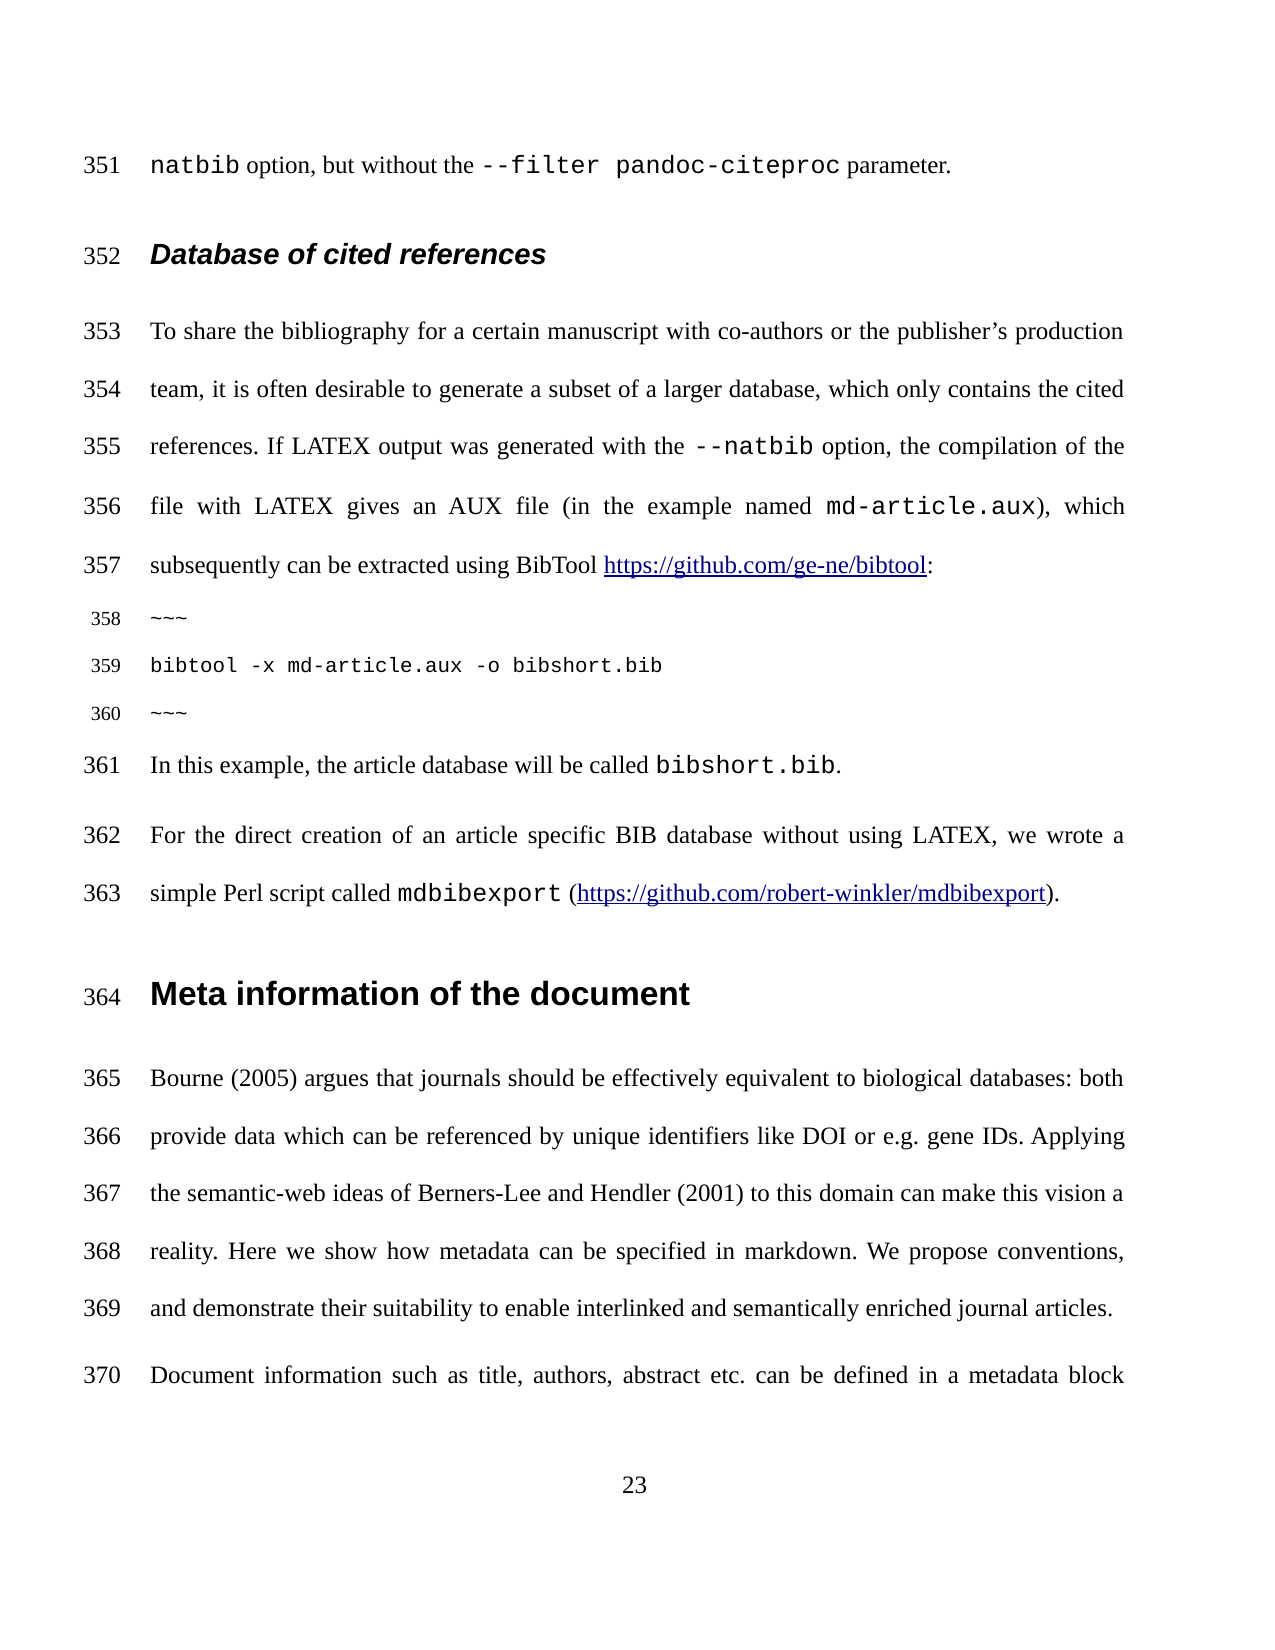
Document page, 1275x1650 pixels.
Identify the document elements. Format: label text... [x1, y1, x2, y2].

text To share the bibliography for a certain manuscript with co-authors or the publisher’s production team, it is often desirable to generate a subset of a larger database, which only contains the cited references. If LATEX output was generated with the --natbib option, the compilation of the file with LATEX gives an AUX file (in the example named md-article.aux), which subsequently can be extracted using BibTool https://github.com/ge-ne/bibtool: [150, 316, 1125, 579]
text --natbib option, but without the --filter pandoc-citeproc parameter. [150, 150, 1125, 181]
text Bourne (2005) argues that journals should be effectively equivalent to biological databases: both provide data which can be referenced by unique identifiers like DOI or e.g. gene IDs. Applying the semantic-web ideas of Berners-Lee and Hendler (2001) to this domain can make this vision a reality. Here we show how metadata can be specified in markdown. We propose conventions, and demonstrate their suitability to enable interlinked and semantically enriched journal articles. [150, 1063, 1125, 1322]
subtitle Meta information of the document [150, 973, 1125, 1012]
subtitle Database of cited references [150, 237, 1125, 270]
text Document information such as title, authors, abstract etc. can be defined in a metadata block [150, 1360, 1125, 1388]
text For the direct creation of an article specific BIB database without using LATEX, we wrote a simple Perl script called mdbibexport (https://github.com/robert-winkler/mdbibexport). [150, 820, 1125, 909]
text bibtool -x md-article.aux -o bibshort.bib [150, 655, 1125, 679]
text In this example, the article database will be called bibshort.bib. [150, 750, 1125, 781]
text ~~~ [150, 608, 1125, 632]
text ~~~ [150, 702, 1125, 726]
